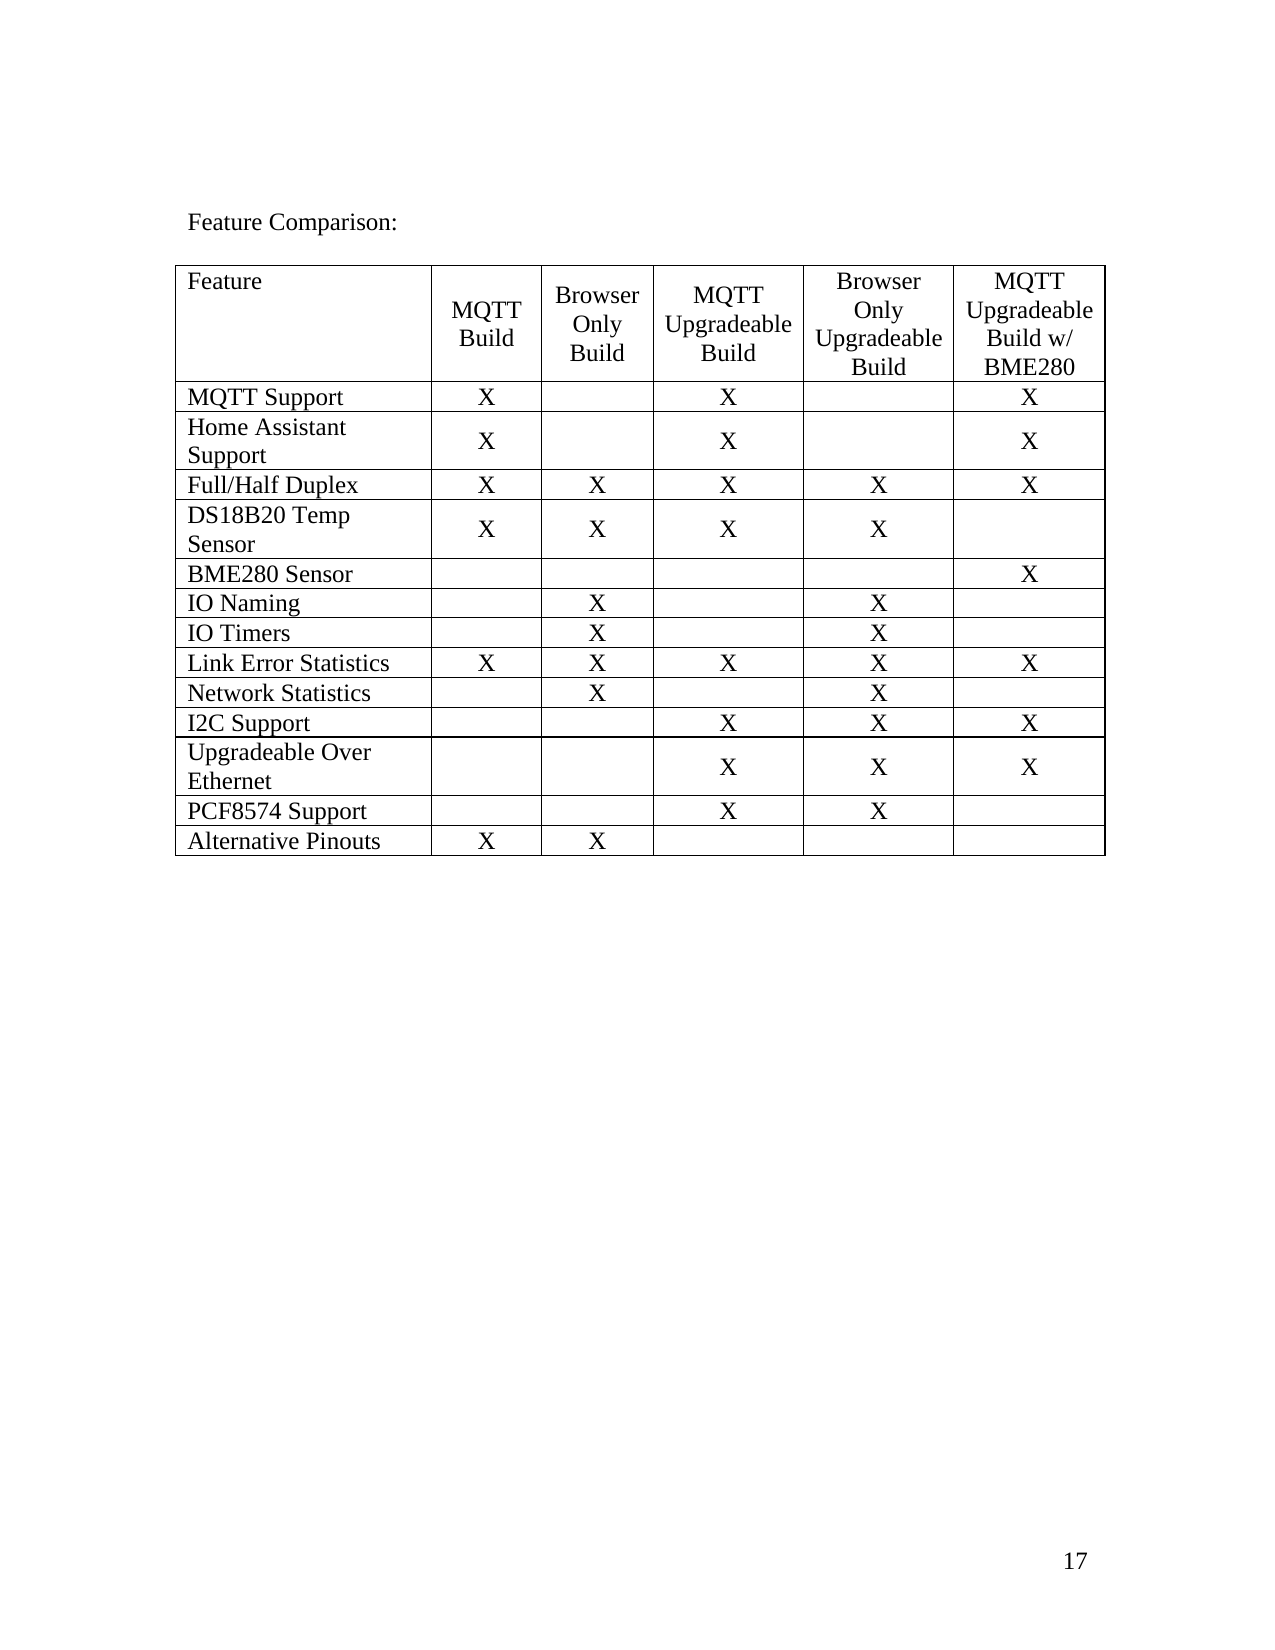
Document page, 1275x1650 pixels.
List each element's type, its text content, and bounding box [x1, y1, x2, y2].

table_cell X [954, 470, 1104, 499]
table_cell X [804, 470, 953, 499]
table_cell BME280 Sensor [176, 559, 431, 587]
table_cell [432, 738, 541, 795]
table_cell X [432, 648, 541, 677]
table_cell MQTT Support [176, 382, 431, 411]
table_cell X [542, 678, 653, 707]
table_header Feature [176, 266, 431, 381]
table_cell X [654, 382, 803, 411]
table_cell Alternative Pinouts [176, 826, 431, 854]
table_cell X [542, 648, 653, 677]
table_cell [804, 559, 953, 587]
table_cell [542, 382, 653, 411]
table_cell [804, 382, 953, 411]
table_cell X [654, 738, 803, 795]
table_header MQTT Upgradeable Build [654, 266, 803, 381]
text Feature Comparison: [187, 207, 1087, 236]
table_cell [804, 826, 953, 854]
table_cell [432, 618, 541, 647]
table_cell [432, 559, 541, 587]
table_cell X [654, 708, 803, 736]
table_cell [542, 412, 653, 469]
table_cell X [542, 470, 653, 499]
table_cell X [954, 382, 1104, 411]
table_cell [654, 559, 803, 587]
table_cell X [654, 796, 803, 825]
table_cell Link Error Statistics [176, 648, 431, 677]
table_cell X [804, 589, 953, 617]
table_cell X [804, 500, 953, 558]
table_cell X [804, 708, 953, 736]
table_cell [954, 826, 1104, 854]
table_cell [804, 412, 953, 469]
table_cell X [954, 559, 1104, 587]
table_cell [432, 708, 541, 736]
table_cell X [804, 796, 953, 825]
table_cell X [432, 470, 541, 499]
table_cell IO Timers [176, 618, 431, 647]
table_cell X [542, 589, 653, 617]
table_cell X [654, 470, 803, 499]
table_cell X [432, 382, 541, 411]
table_cell PCF8574 Support [176, 796, 431, 825]
table_cell [954, 796, 1104, 825]
table_cell X [804, 618, 953, 647]
table_cell X [804, 738, 953, 795]
table_cell Full/Half Duplex [176, 470, 431, 499]
table_cell X [542, 826, 653, 854]
table_cell I2C Support [176, 708, 431, 736]
table_cell [954, 589, 1104, 617]
table_cell X [954, 708, 1104, 736]
table_cell X [954, 738, 1104, 795]
table_header MQTT Build [432, 266, 541, 381]
table_cell [954, 618, 1104, 647]
table_cell X [432, 826, 541, 854]
table_header Browser Only Build [542, 266, 653, 381]
table_cell X [542, 500, 653, 558]
table_cell X [654, 500, 803, 558]
table_cell Upgradeable Over Ethernet [176, 738, 431, 795]
table_cell DS18B20 Temp Sensor [176, 500, 431, 558]
table_cell X [954, 648, 1104, 677]
table_cell [542, 738, 653, 795]
table_cell [542, 708, 653, 736]
table_cell [432, 796, 541, 825]
table_cell [954, 500, 1104, 558]
table_cell [654, 678, 803, 707]
table_cell Home Assistant Support [176, 412, 431, 469]
table_cell X [654, 412, 803, 469]
table_cell Network Statistics [176, 678, 431, 707]
table_cell X [432, 500, 541, 558]
table_cell [654, 618, 803, 647]
table_cell [542, 796, 653, 825]
table_cell X [954, 412, 1104, 469]
table_cell [654, 589, 803, 617]
table_cell [954, 678, 1104, 707]
table_cell X [654, 648, 803, 677]
table_cell [542, 559, 653, 587]
table_header Browser Only Upgradeable Build [804, 266, 953, 381]
table_cell IO Naming [176, 589, 431, 617]
table_cell [432, 589, 541, 617]
table_cell [654, 826, 803, 854]
table_cell X [804, 648, 953, 677]
table_cell [432, 678, 541, 707]
table_cell X [542, 618, 653, 647]
table_header MQTT Upgradeable Build w/ BME280 [954, 266, 1104, 381]
table_cell X [804, 678, 953, 707]
table_cell X [432, 412, 541, 469]
